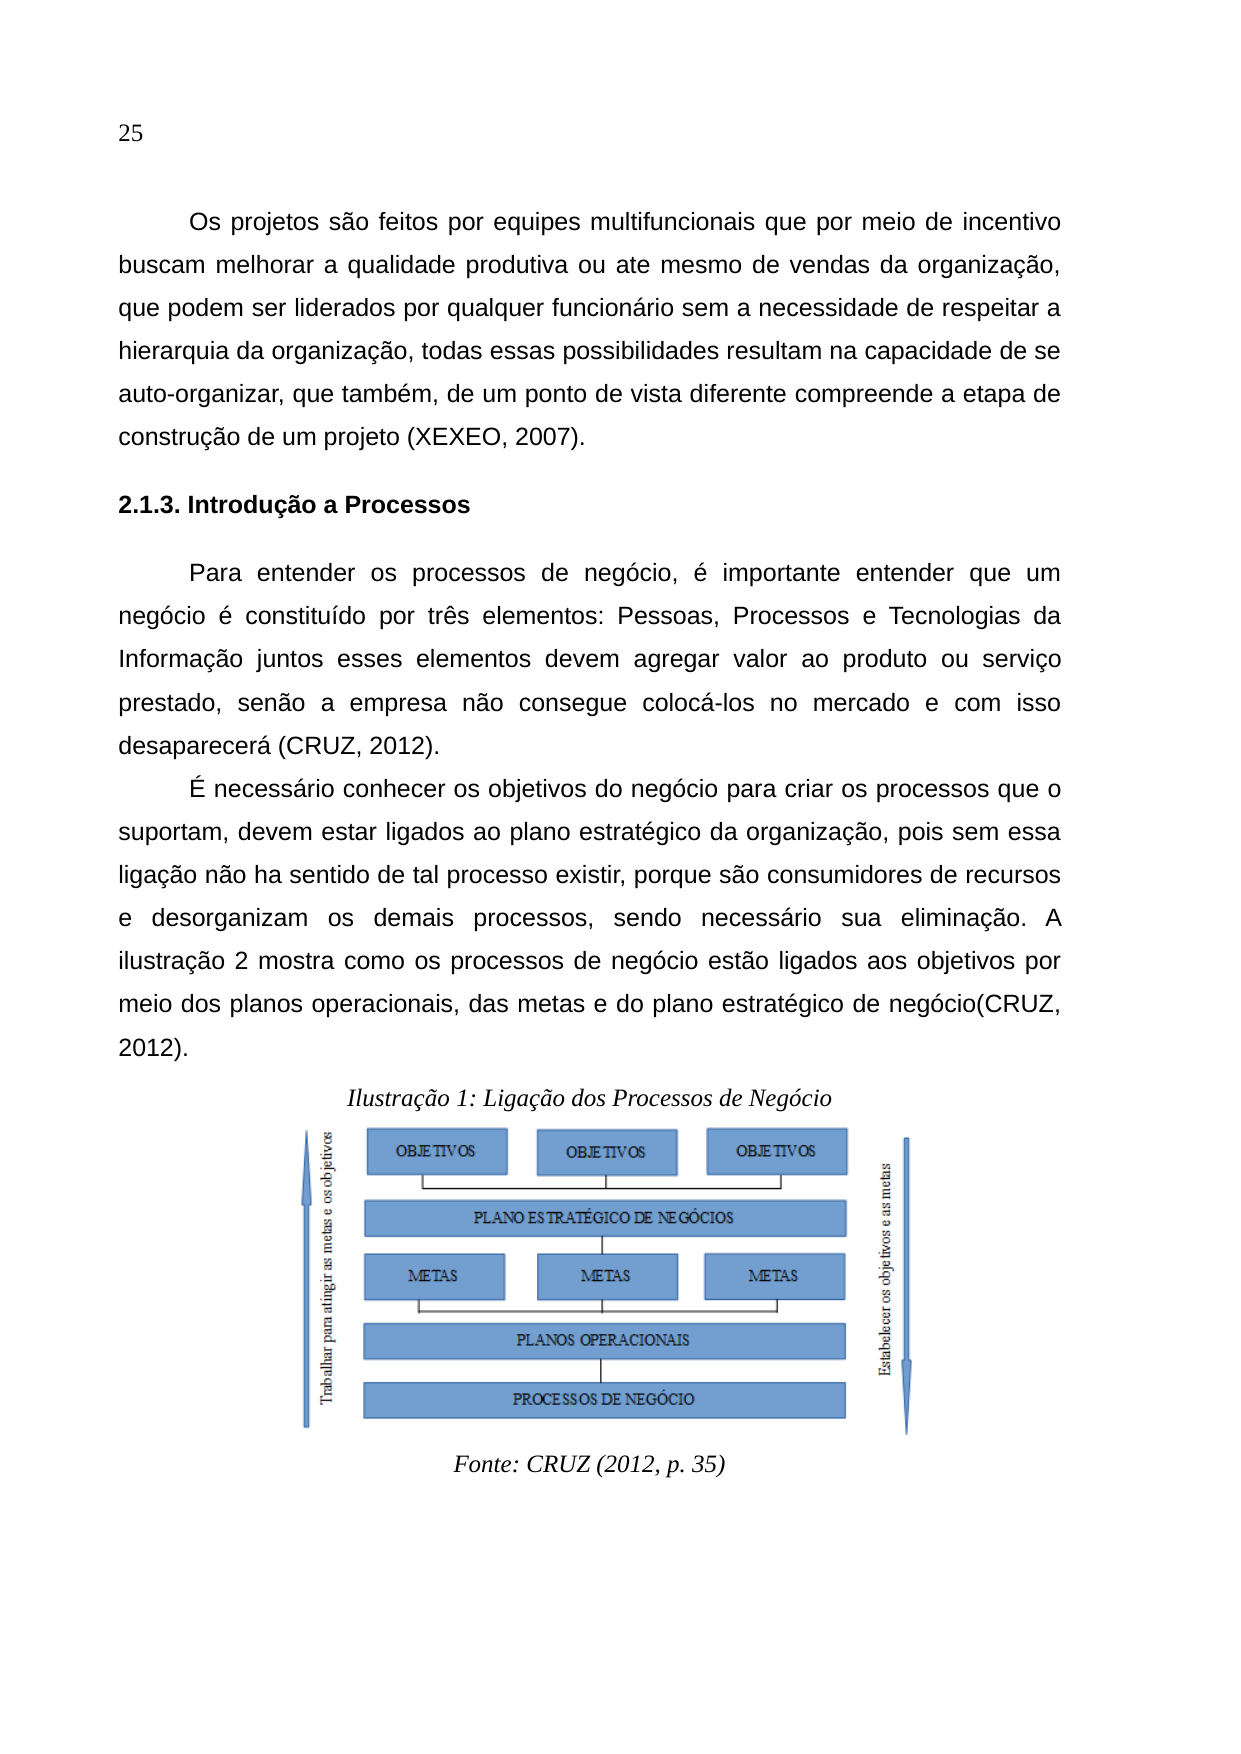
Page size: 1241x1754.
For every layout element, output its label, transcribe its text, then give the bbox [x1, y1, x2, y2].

picture [294, 1120, 923, 1449]
text Para entender os processos de negócio, é importante entender que um negócio é constituído por três elementos: Pessoas, Processos e Tecnologias da Informação juntos esses elementos devem agregar valor ao produto ou serviço prestado, senão a empresa não consegue colocá-los no mercado e com isso desaparecerá (CRUZ, 2012). [118, 558, 1063, 759]
text Os projetos são feitos por equipes multifuncionais que por meio de incentivo buscam melhorar a qualidade produtiva ou ate mesmo de vendas da organização, que podem ser liderados por qualquer funcionário sem a necessidade de respeitar a hierarquia da organização, todas essas possibilidades resultam na capacidade de se auto-organizar, que também, de um ponto de vista diferente compreende a etapa de construção de um projeto (XEXEO, 2007). [118, 207, 1063, 451]
text É necessário conhecer os objetivos do negócio para criar os processos que o suportam, devem estar ligados ao plano estratégico da organização, pois sem essa ligação não ha sentido de tal processo existir, porque são consumidores de recursos e desorganizam os demais processos, sendo necessário sua eliminação. A ilustração 2 mostra como os processos de negócio estão ligados aos objetivos por meio dos planos operacionais, das metas e do plano estratégico de negócio(CRUZ, 2012). [118, 774, 1063, 1061]
text Ilustração 1: Ligação dos Processos de Negócio [247, 1083, 934, 1112]
text Fonte: CRUZ (2012, p. 35) [247, 1125, 934, 1477]
subtitle 2.1.3. Introdução a Processos [118, 490, 1063, 519]
